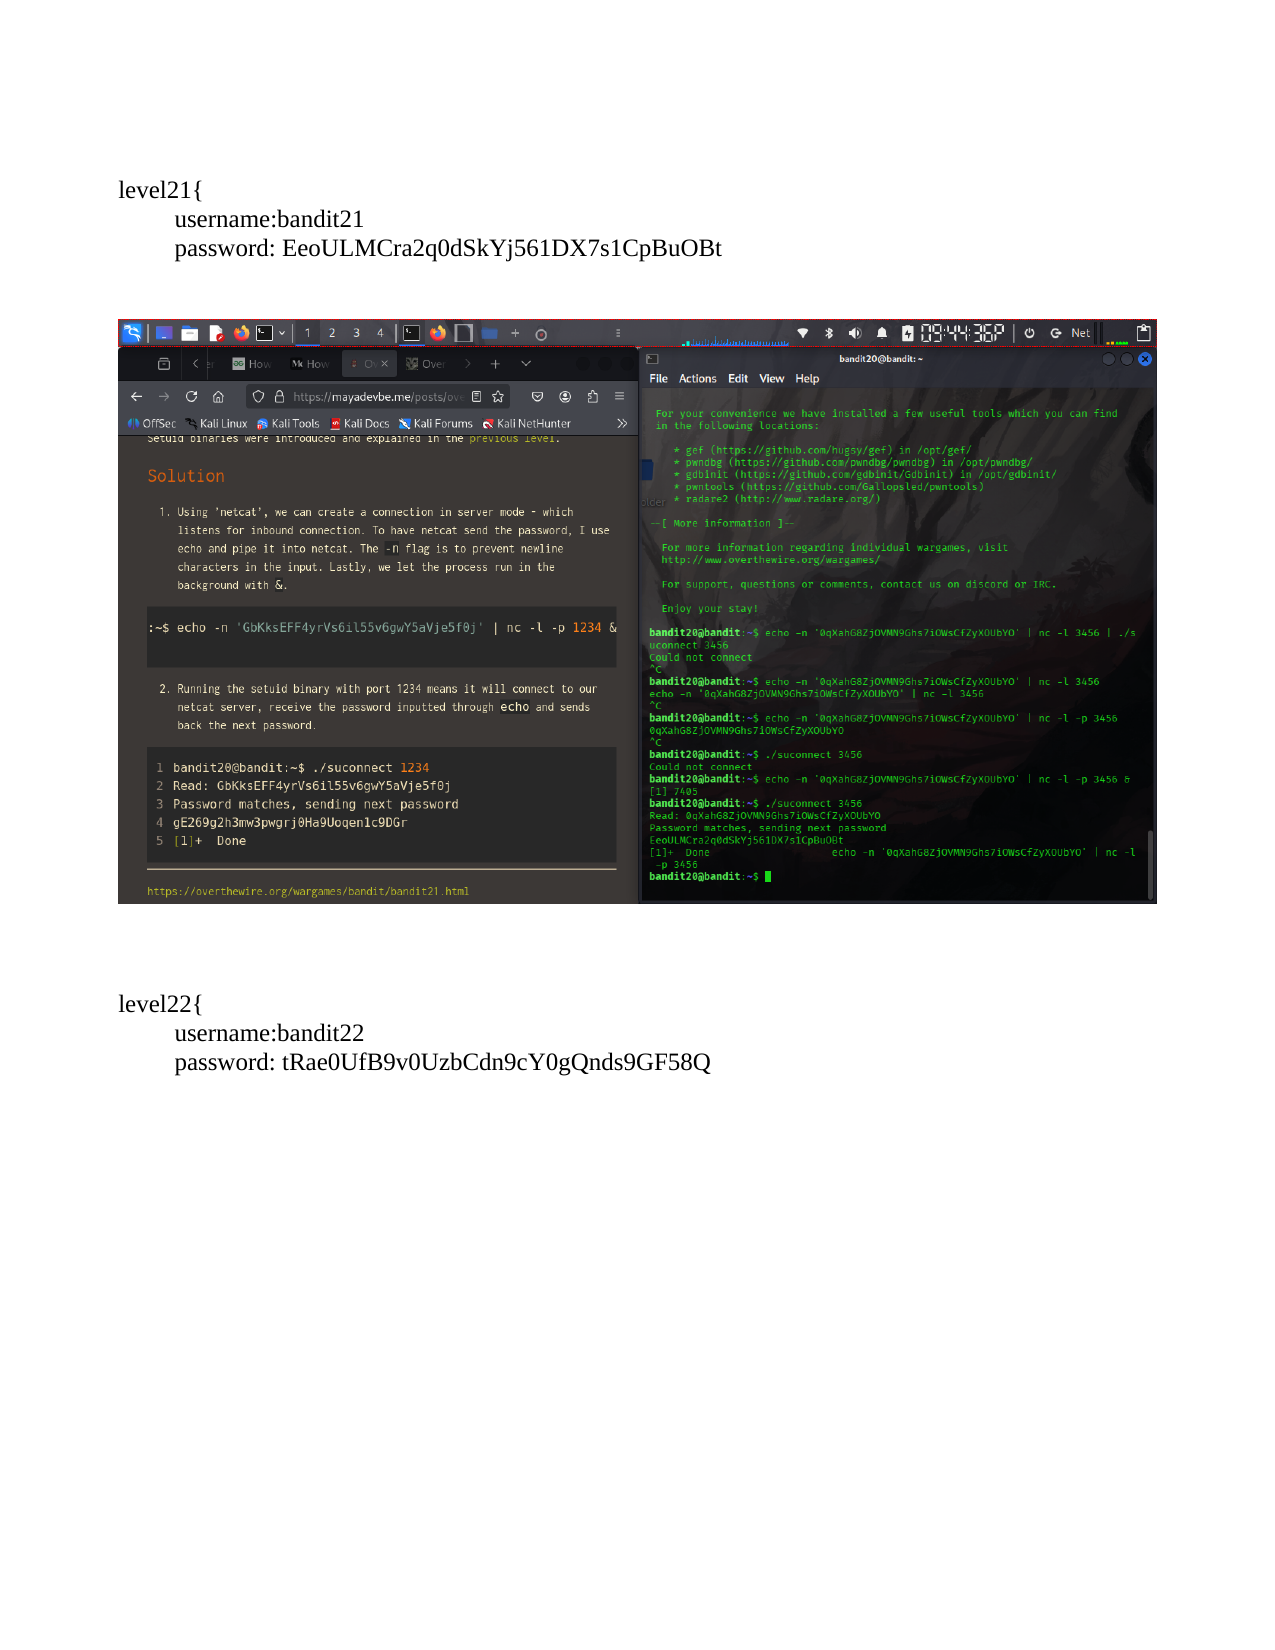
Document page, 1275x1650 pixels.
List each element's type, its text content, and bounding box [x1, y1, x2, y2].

picture [118, 319, 1157, 904]
text username:bandit22 [118, 1018, 1157, 1047]
text level21{ [118, 176, 1157, 204]
text password: tRae0UfB9v0UzbCdn9cY0gQnds9GF58Q [118, 1047, 1157, 1076]
text username:bandit21 [118, 204, 1157, 233]
text password: EeoULMCra2q0dSkYj561DX7s1CpBuOBt [118, 233, 1157, 262]
text level22{ [118, 989, 1157, 1018]
